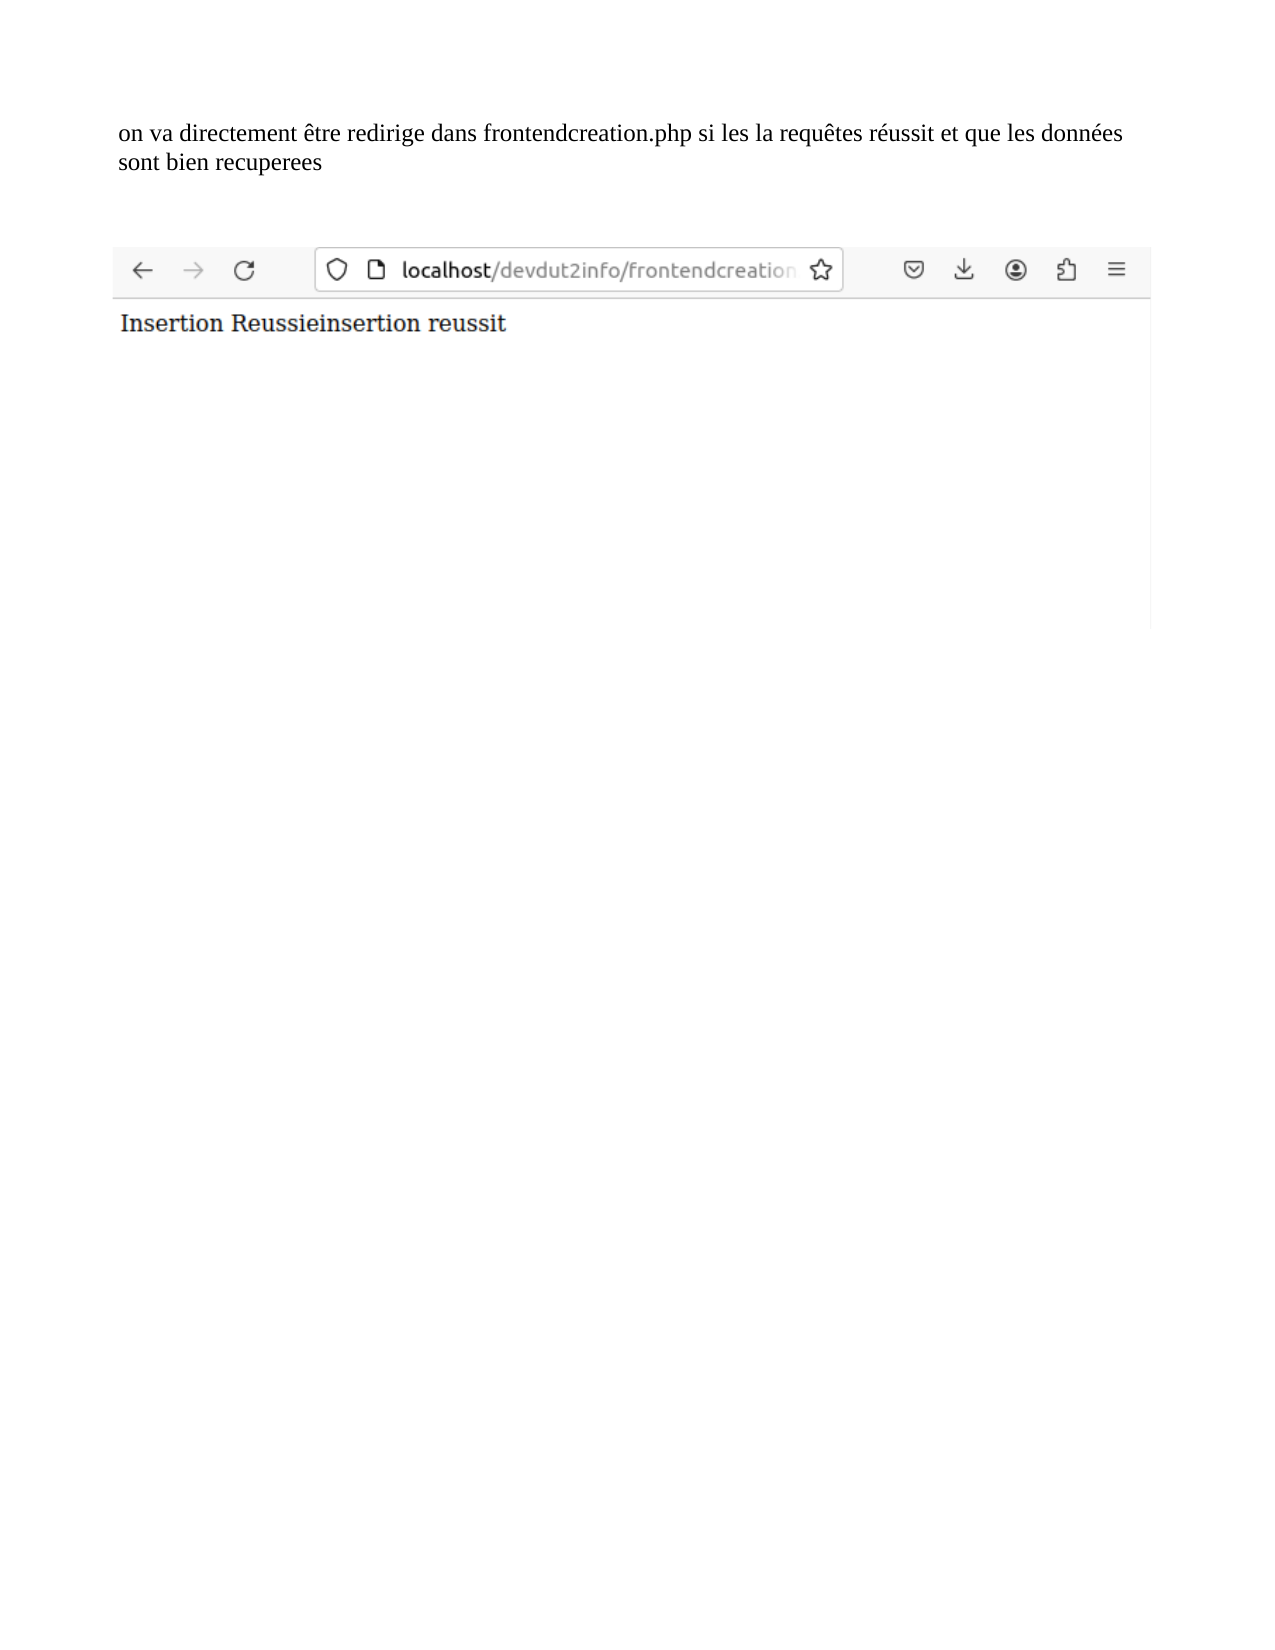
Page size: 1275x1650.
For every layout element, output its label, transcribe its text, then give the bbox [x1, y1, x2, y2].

picture [112, 247, 1152, 629]
text on va directement être redirige dans frontendcreation.php si les la requêtes réussit et que les données sont bien recuperees [118, 118, 1157, 176]
